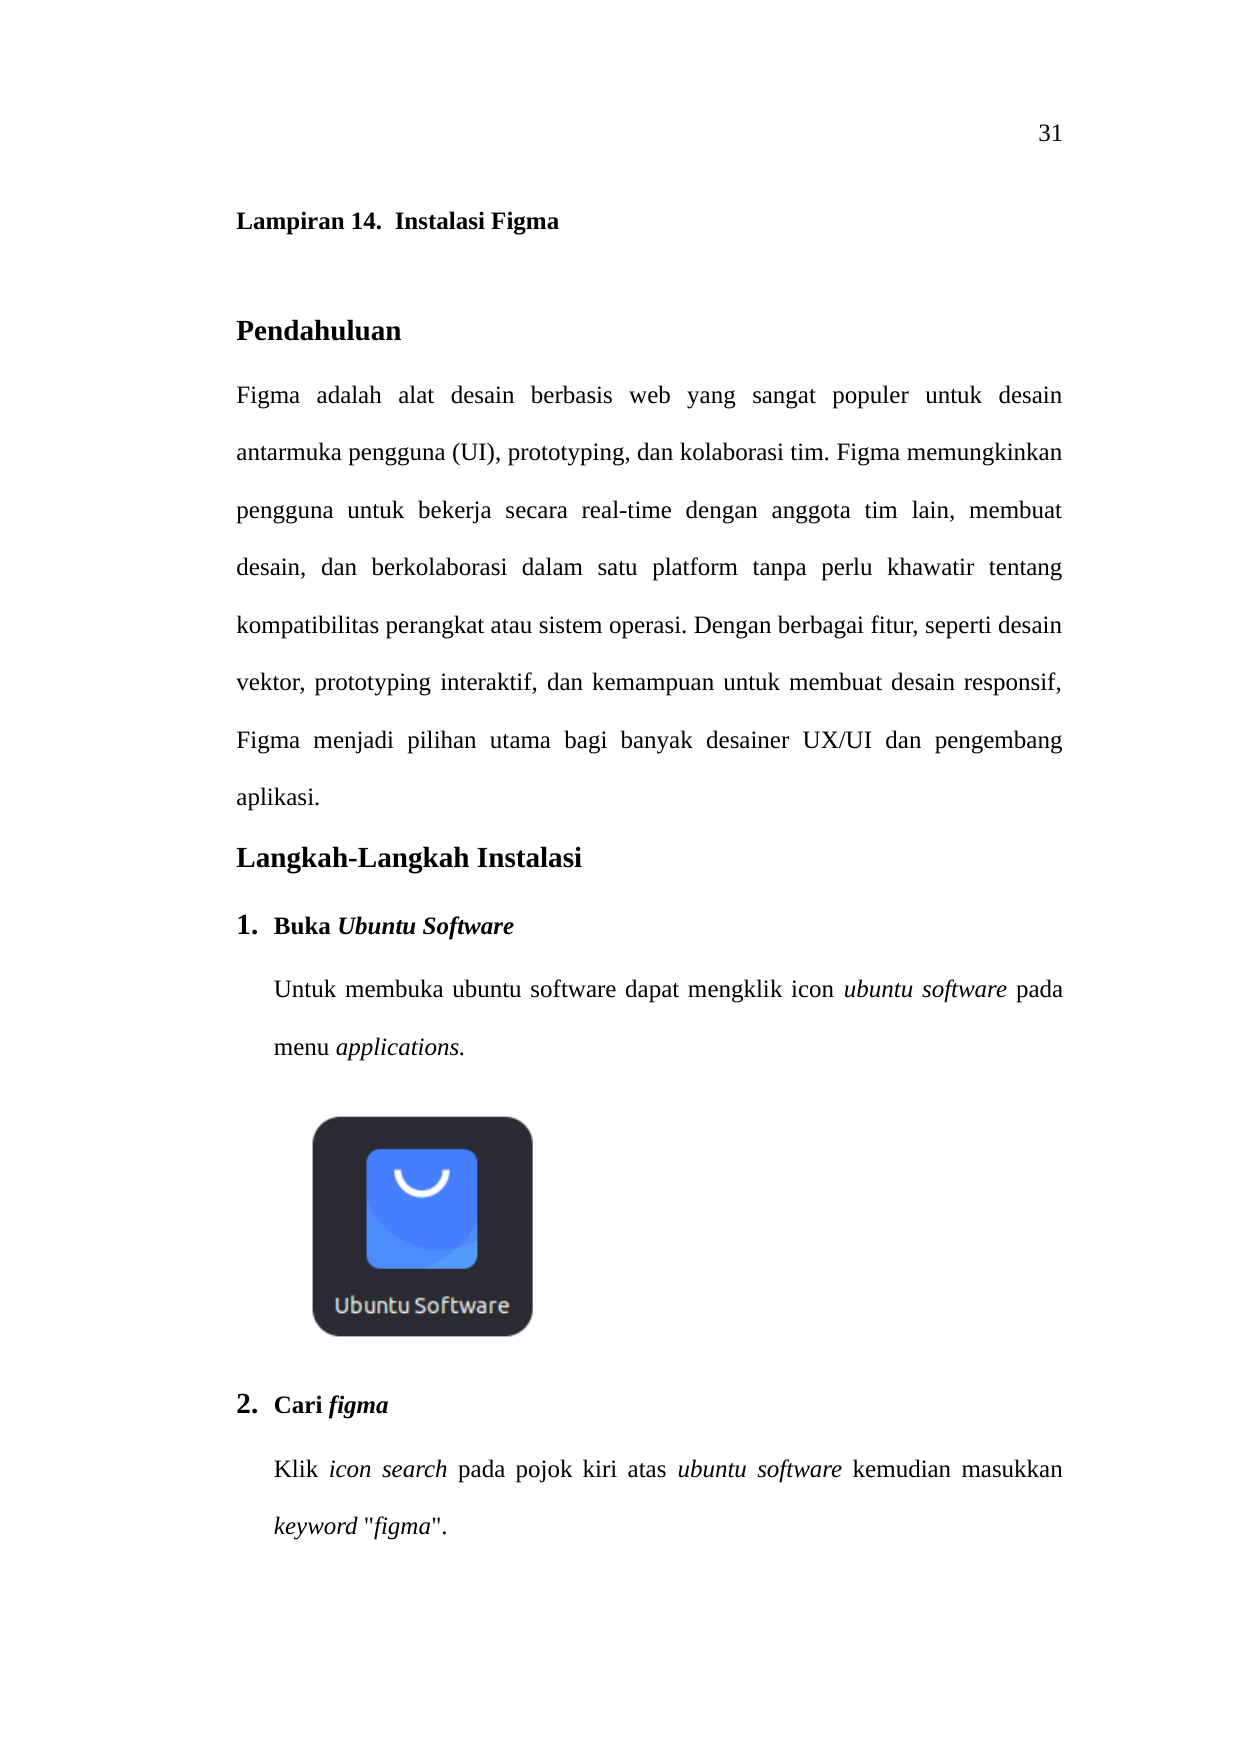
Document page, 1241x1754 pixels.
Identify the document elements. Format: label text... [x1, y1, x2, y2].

list Cari figma [236, 1387, 1063, 1420]
list Buka Ubuntu Software [236, 907, 1063, 941]
list Klik icon search pada pojok kiri atas ubuntu software kemudian masukkan keyword "figma". [236, 1454, 1063, 1540]
subtitle Instalasi Figma [236, 206, 1063, 235]
text Figma adalah alat desain berbasis web yang sangat populer untuk desain antarmuka pengguna (UI), prototyping, dan kolaborasi tim. Figma memungkinkan pengguna untuk bekerja secara real-time dengan anggota tim lain, membuat desain, dan berkolaborasi dalam satu platform tanpa perlu khawatir tentang kompatibilitas perangkat atau sistem operasi. Dengan berbagai fitur, seperti desain vektor, prototyping interaktif, dan kemampuan untuk membuat desain responsif, Figma menjadi pilihan utama bagi banyak desainer UX/UI dan pengembang aplikasi. [236, 380, 1063, 811]
picture [276, 1092, 573, 1355]
text Langkah-Langkah Instalasi [236, 840, 1063, 873]
text Pendahuluan [236, 313, 1063, 346]
list Untuk membuka ubuntu software dapat mengklik icon ubuntu software pada menu applications. [236, 974, 1063, 1060]
